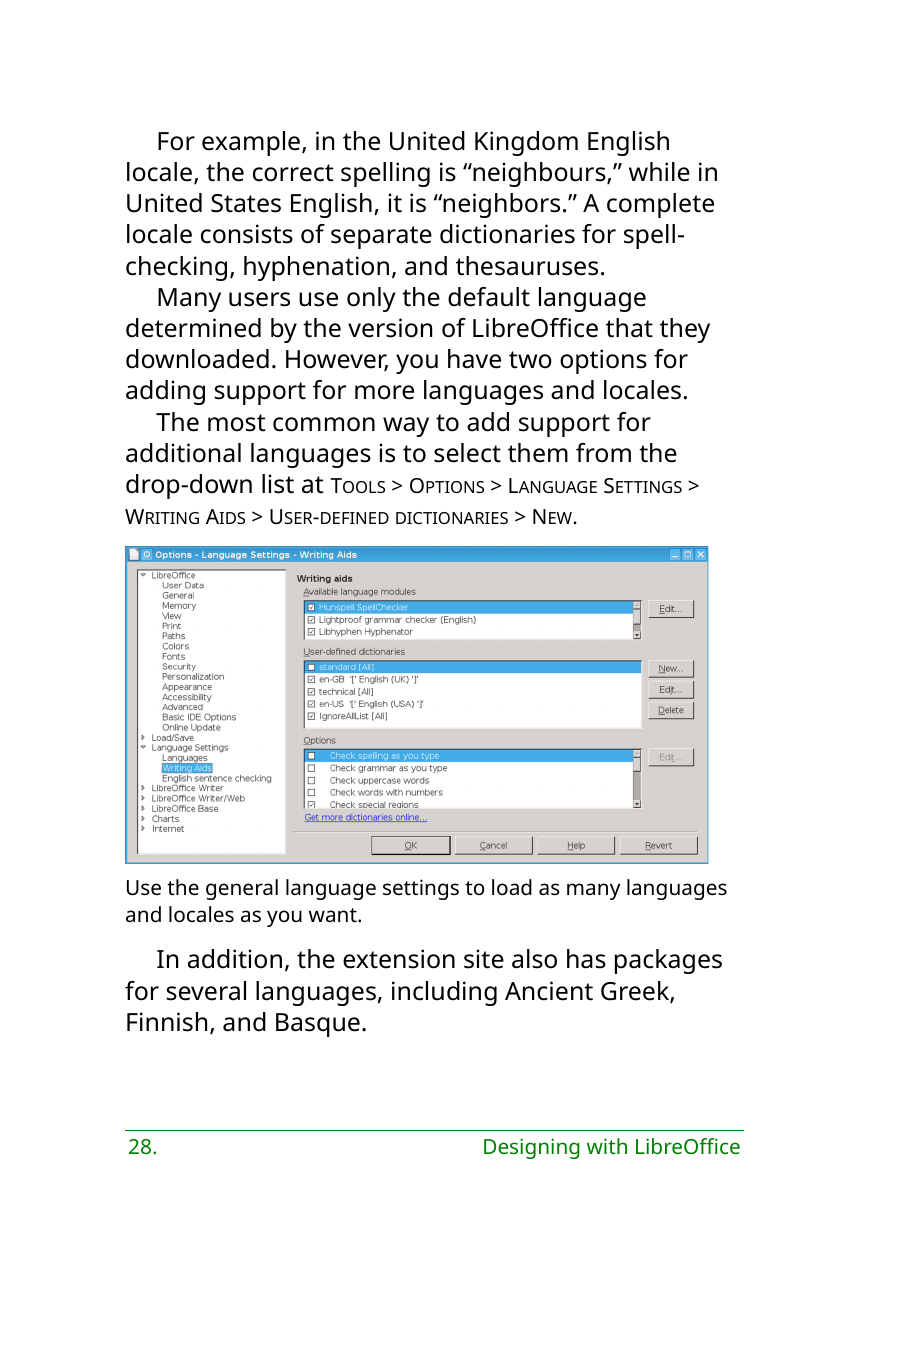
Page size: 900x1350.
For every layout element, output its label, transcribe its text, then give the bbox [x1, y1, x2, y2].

text For example, in the United Kingdom English locale, the correct spelling is “neighbours,” while in United States English, it is “neighbors.” A complete locale consists of separate dictionaries for spell-checking, hyphenation, and thesauruses. [125, 125, 744, 281]
table_cell Use the general language settings to load as many languages and locales as you want. [125, 866, 744, 928]
text In addition, the extension site also has packages for several languages, including Ancient Greek, Finnish, and Basque. [125, 944, 744, 1037]
text Many users use only the default language determined by the version of LibreOffice that they downloaded. However, you have two options for adding support for more languages and locales. [125, 281, 744, 406]
picture [125, 546, 709, 864]
text The most common way to add support for additional languages is to select them from the drop-down list at Tools > Options > Language Settings > Writing Aids > User-defined dictionaries > New. [125, 406, 744, 531]
table_header [125, 547, 744, 866]
